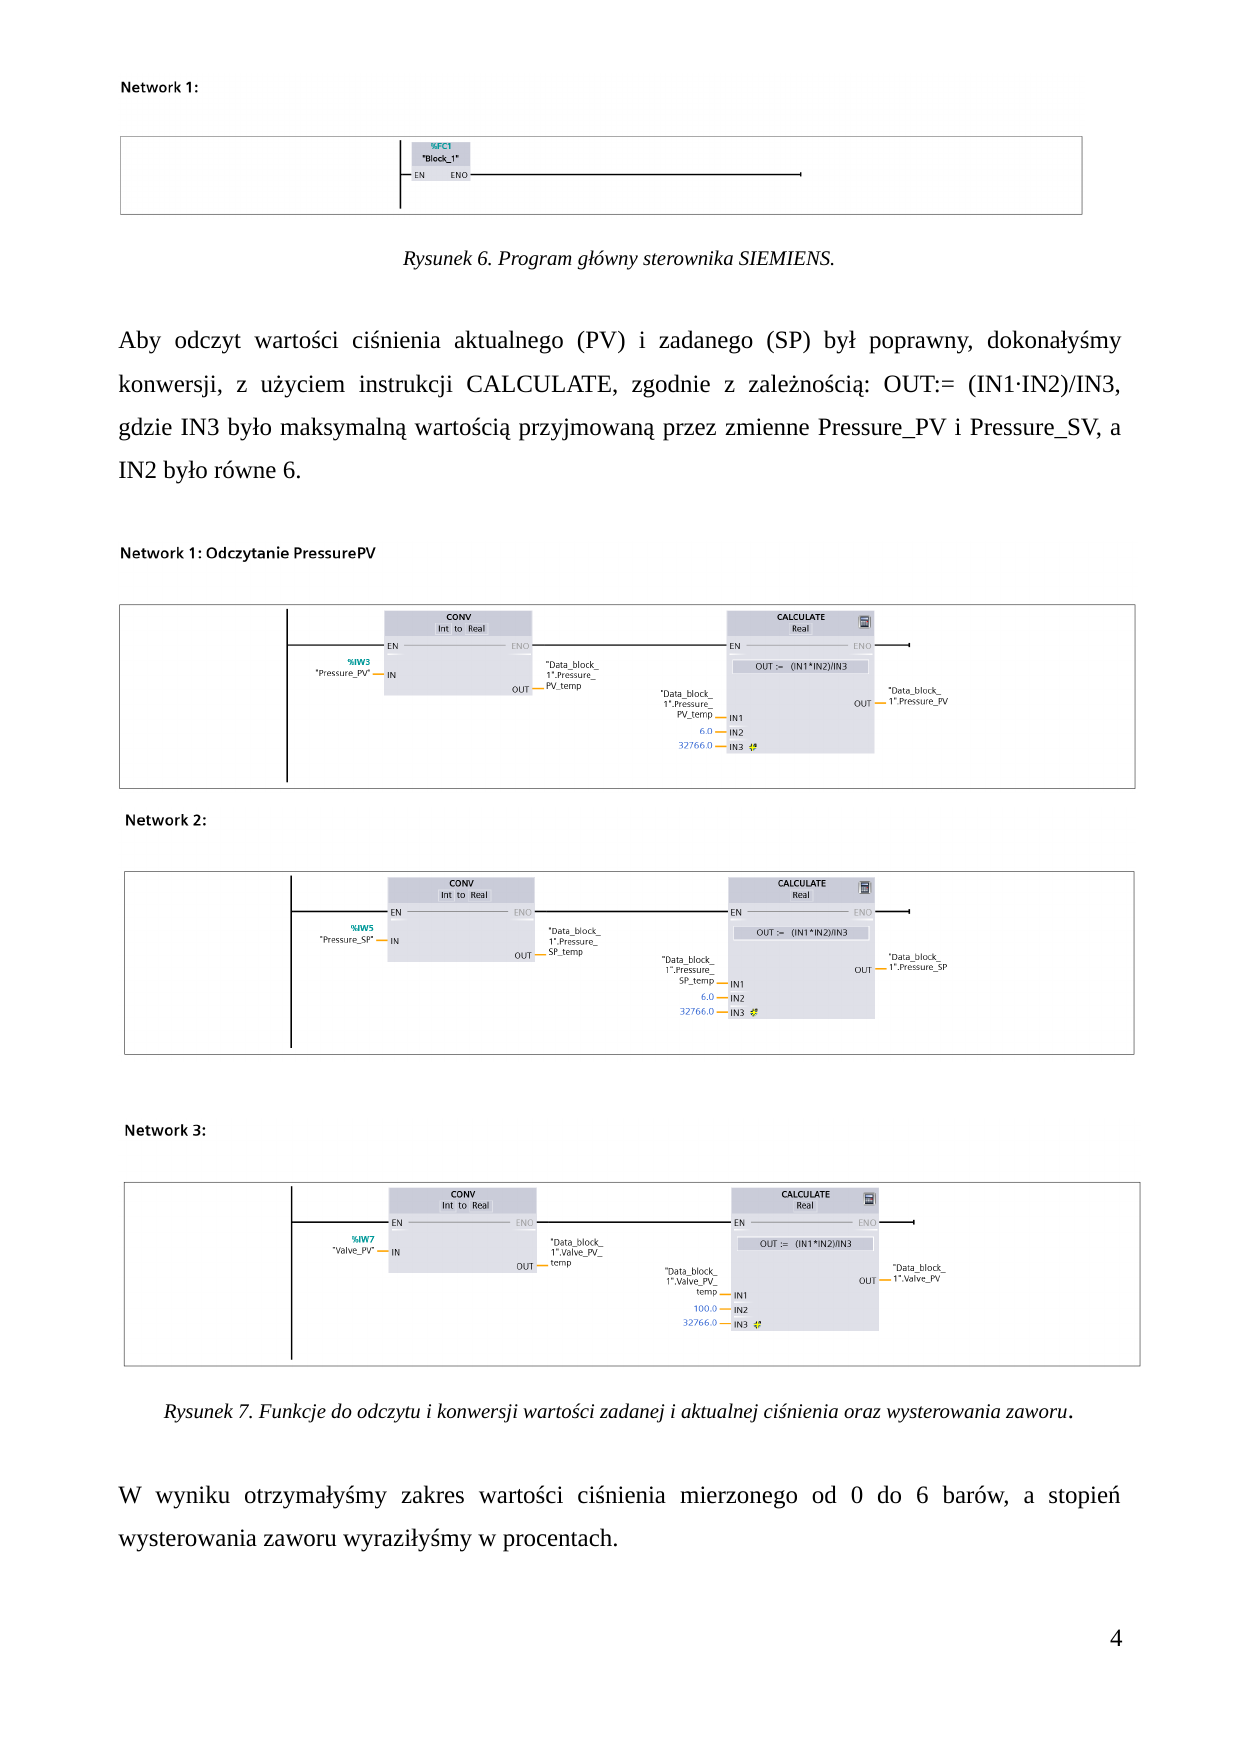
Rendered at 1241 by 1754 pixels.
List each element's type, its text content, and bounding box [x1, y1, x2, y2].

text Rysunek 6. Program główny sterownika SIEMIENS. [118, 246, 1122, 270]
text Aby odczyt wartości ciśnienia aktualnego (PV) i zadanego (SP) był poprawny, dokonałyśmy konwersji, z użyciem instrukcji CALCULATE, zgodnie z zależnością: OUT:= (IN1∙IN2)/IN3, gdzie IN3 było maksymalną wartością przyjmowaną przez zmienne Pressure_PV i Pressure_SV, a IN2 było równe 6. [118, 326, 1122, 484]
picture [118, 541, 1139, 675]
text Rysunek 7. Funkcje do odczytu i konwersji wartości zadanej i aktualnej ciśnienia oraz wysterowania zaworu. [118, 1396, 1122, 1424]
text W wyniku otrzymałyśmy zakres wartości ciśnienia mierzonego od 0 do 6 barów, a stopień wysterowania zaworu wyraziłyśmy w procentach. [118, 1480, 1122, 1552]
picture [118, 1240, 1142, 1369]
picture [118, 101, 1086, 177]
picture [118, 1005, 1136, 1062]
